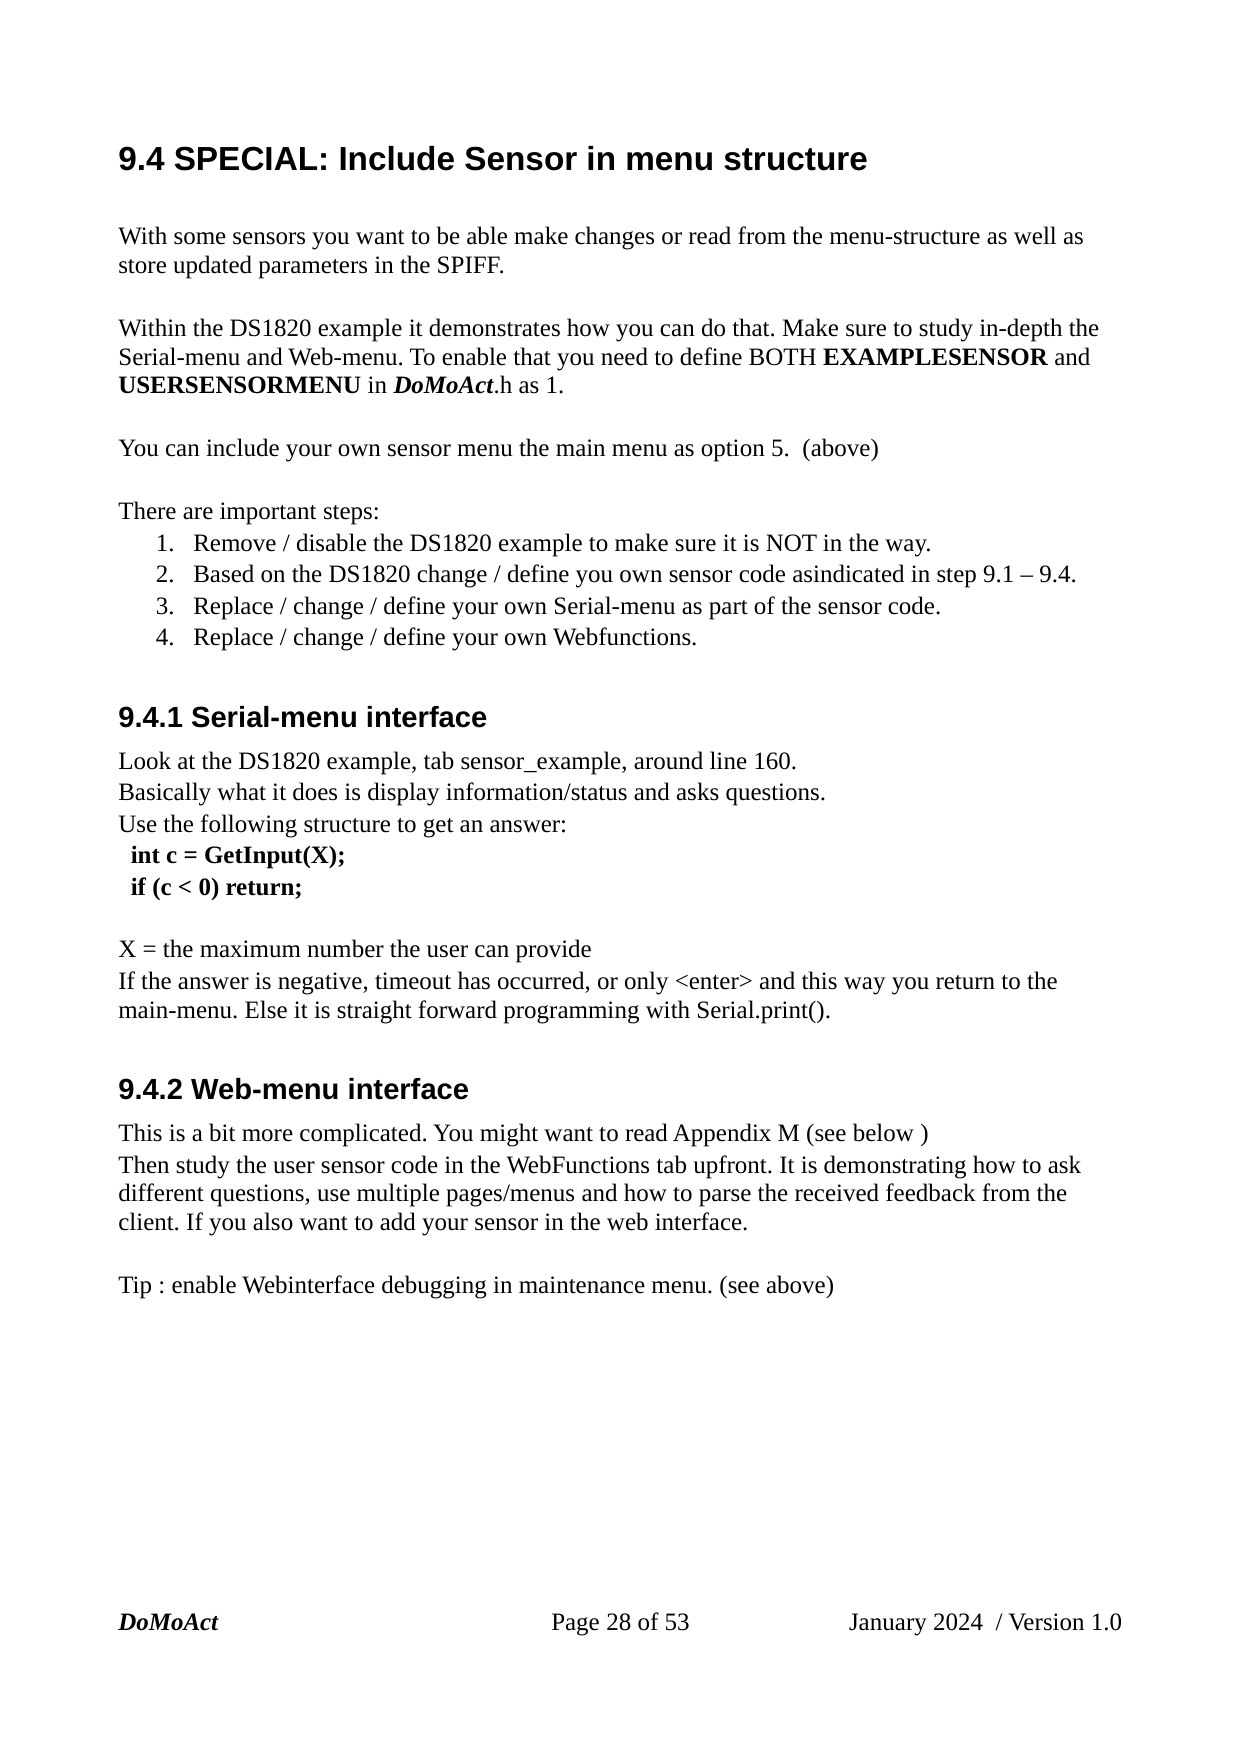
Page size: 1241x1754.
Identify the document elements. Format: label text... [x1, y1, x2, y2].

list Replace / change / define your own Webfunctions. [156, 622, 1122, 651]
list Remove / disable the DS1820 example to make sure it is NOT in the way. [156, 528, 1122, 557]
text Use the following structure to get an answer: [118, 809, 1122, 837]
text Basically what it does is display information/status and asks questions. [118, 777, 1122, 806]
text With some sensors you want to be able make changes or read from the menu-structure as well as store updated parameters in the SPIFF. [118, 221, 1122, 279]
text There are important steps: [118, 496, 1122, 525]
text This is a bit more complicated. You might want to read Appendix M (see below ) [118, 1118, 1122, 1147]
text Within the DS1820 example it demonstrates how you can do that. Make sure to study in-depth the Serial-menu and Web-menu. To enable that you need to define BOTH EXAMPLESENSOR and USERSENSORMENU in DoMoAct.h as 1. [118, 313, 1122, 399]
subtitle 9.4.2 Web-menu interface [118, 1072, 1122, 1106]
text Look at the DS1820 example, tab sensor_example, around line 160. [118, 746, 1122, 774]
text Then study the user sensor code in the WebFunctions tab upfront. It is demonstrating how to ask different questions, use multiple pages/menus and how to parse the received feedback from the client. If you also want to add your sensor in the web interface. [118, 1150, 1122, 1236]
text Tip : enable Webinterface debugging in maintenance menu. (see above) [118, 1270, 1122, 1299]
text If the answer is negative, timeout has occurred, or only <enter> and this way you return to the main-menu. Else it is straight forward programming with Serial.print(). [118, 966, 1122, 1023]
text You can include your own sensor menu the main menu as option 5. (above) [118, 433, 1122, 462]
text if (c < 0) return; [118, 872, 1122, 900]
subtitle 9.4.1 Serial-menu interface [118, 700, 1122, 733]
subtitle 9.4 SPECIAL: Include Sensor in menu structure [118, 139, 1122, 177]
text X = the maximum number the user can provide [118, 934, 1122, 963]
list Based on the DS1820 change / define you own sensor code asindicated in step 9.1 – 9.4. [156, 559, 1122, 588]
list Replace / change / define your own Serial-menu as part of the sensor code. [156, 591, 1122, 619]
text int c = GetInput(X); [118, 840, 1122, 869]
